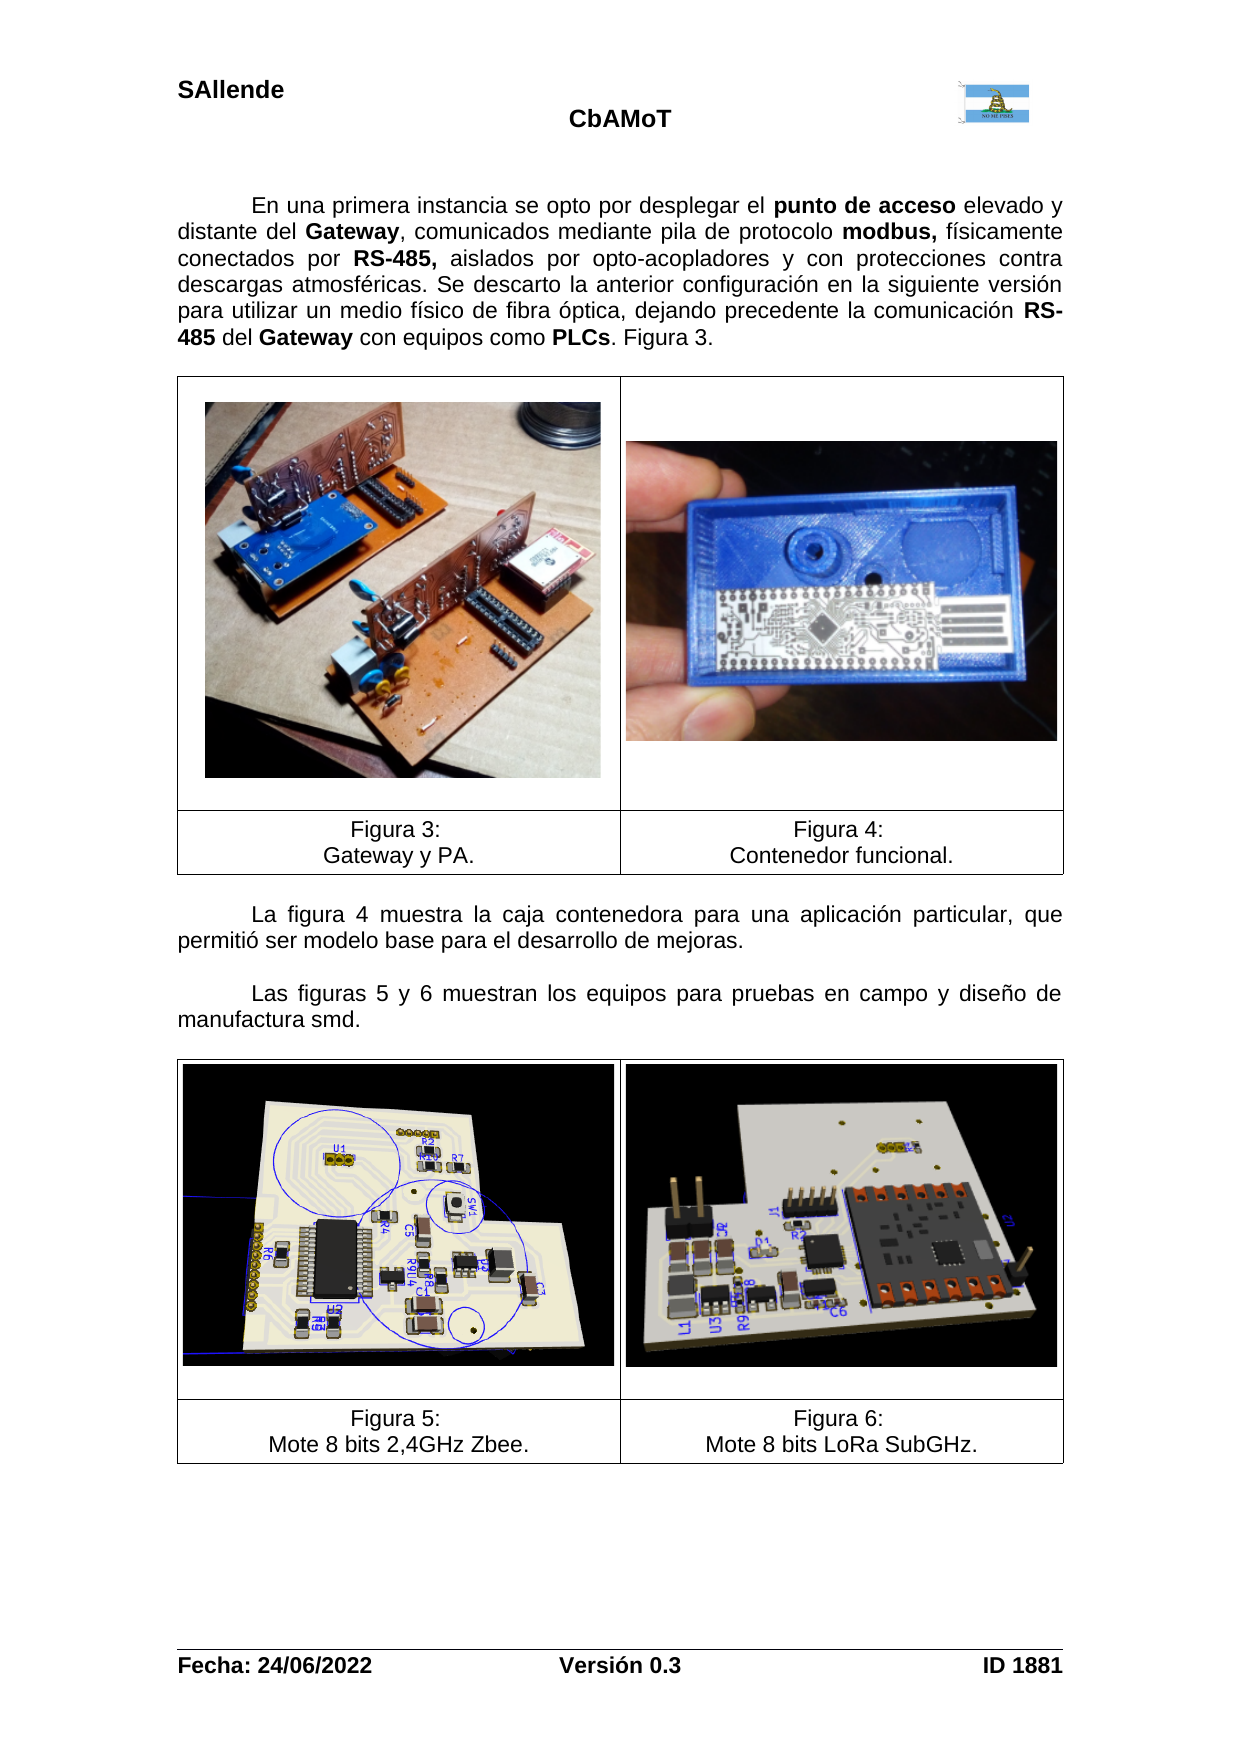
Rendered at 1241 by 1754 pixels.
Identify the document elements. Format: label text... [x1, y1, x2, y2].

table_header [178, 1065, 620, 1399]
table_header [621, 1060, 1063, 1064]
picture [954, 79, 1033, 126]
text La figura 4 muestra la caja contenedora para una aplicación particular, que permitió ser modelo base para el desarrollo de mejoras. [177, 901, 1063, 953]
text En una primera instancia se opto por desplegar el punto de acceso elevado y distante del Gateway, comunicados mediante pila de protocolo modbus, físicamente conectados por RS-485, aislados por opto-acopladores y con protecciones contra descargas atmosféricas. Se descarto la anterior configuración en la siguiente versión para utilizar un medio físico de fibra óptica, dejando precedente la comunicación RS-485 del Gateway con equipos como PLCs. Figura 3. [177, 192, 1063, 350]
table_cell Figura 3: Gateway y PA. [178, 811, 620, 874]
picture [625, 1064, 1058, 1367]
picture [182, 1064, 615, 1366]
text Las figuras 5 y 6 muestran los equipos para pruebas en campo y diseño de manufactura smd. [177, 979, 1063, 1032]
table_cell Figura 5: Mote 8 bits 2,4GHz Zbee. [178, 1400, 620, 1463]
table_header [178, 1060, 620, 1064]
picture [205, 402, 601, 778]
table_header [621, 377, 1063, 810]
picture [625, 441, 1058, 741]
table_header [178, 377, 620, 810]
table_cell Figura 6: Mote 8 bits LoRa SubGHz. [621, 1400, 1063, 1463]
table_cell Figura 4: Contenedor funcional. [621, 811, 1063, 874]
table_header [621, 1065, 1063, 1399]
